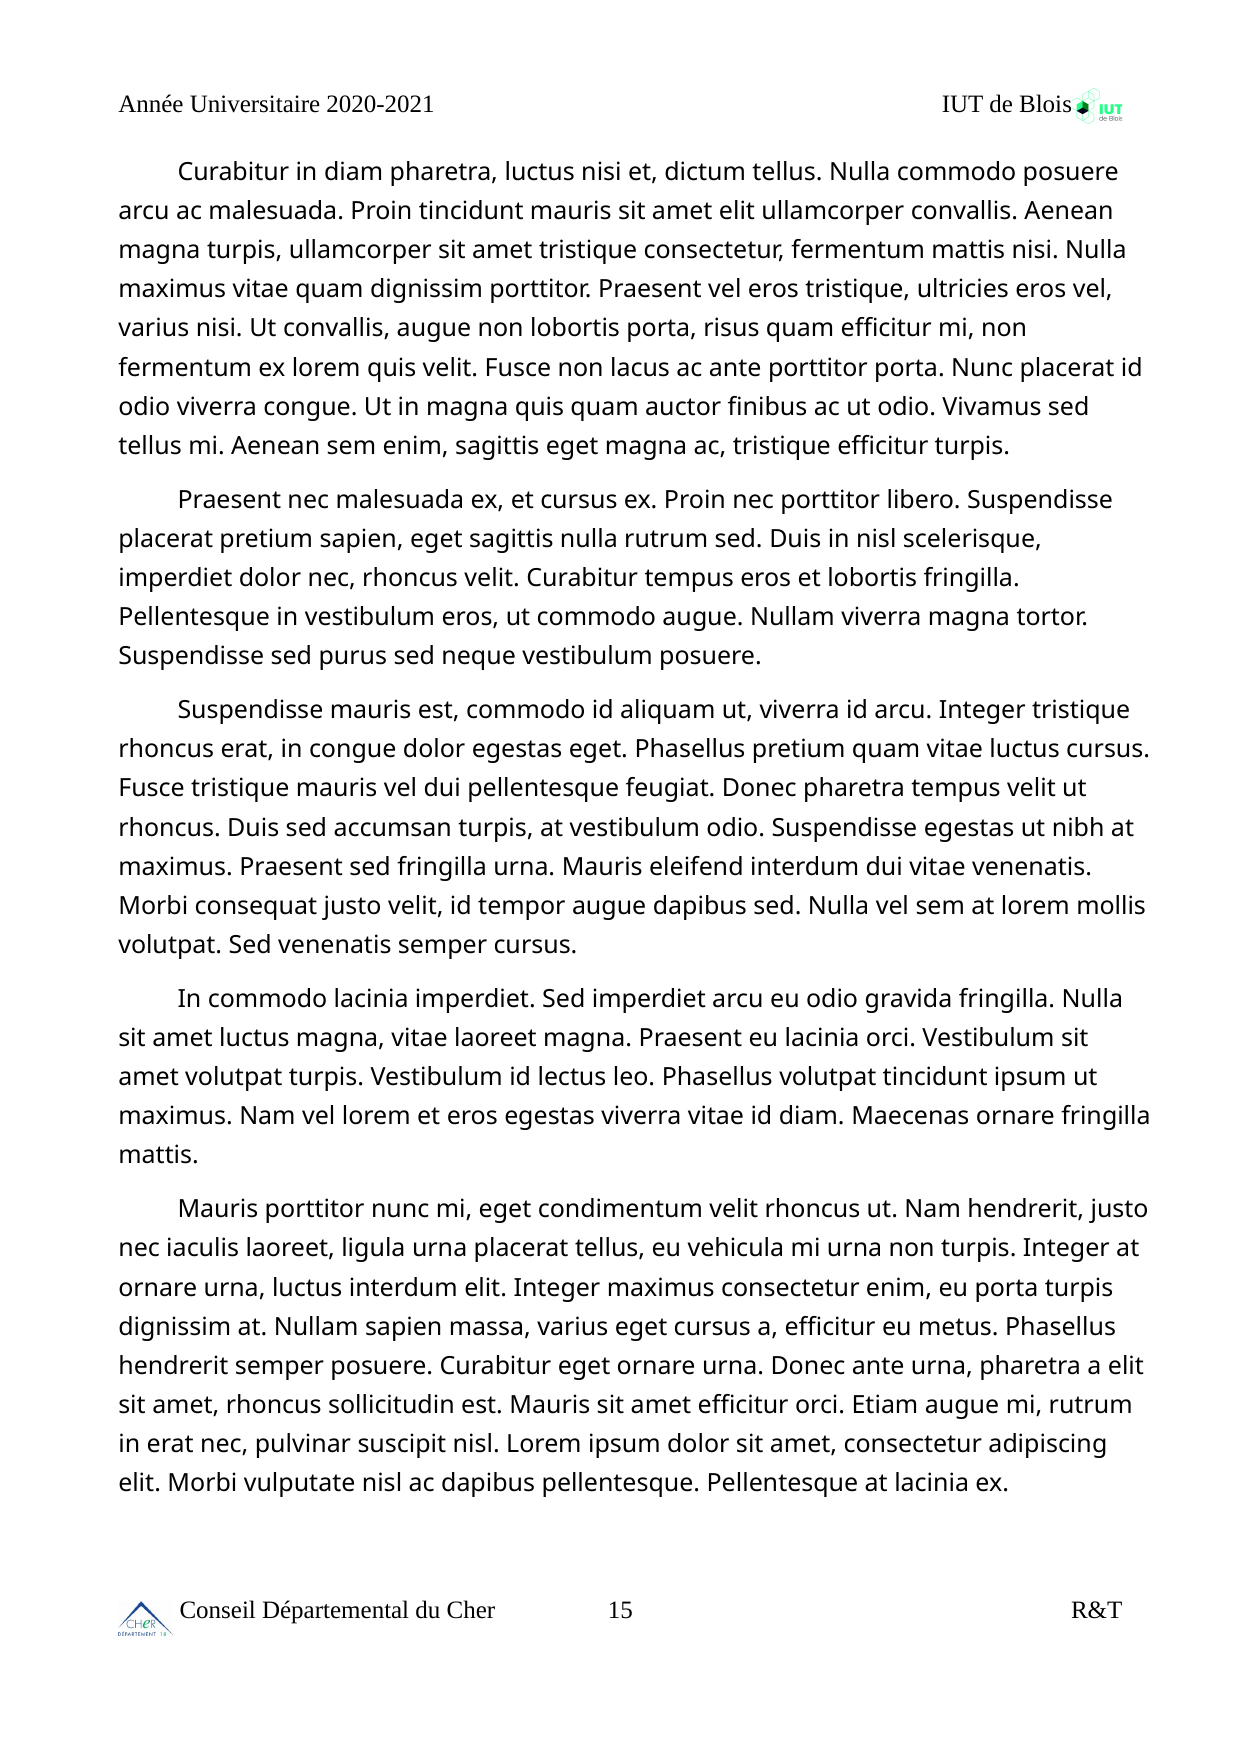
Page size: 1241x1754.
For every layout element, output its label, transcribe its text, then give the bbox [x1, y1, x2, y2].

text Praesent nec malesuada ex, et cursus ex. Proin nec porttitor libero. Suspendisse placerat pretium sapien, eget sagittis nulla rutrum sed. Duis in nisl scelerisque, imperdiet dolor nec, rhoncus velit. Curabitur tempus eros et lobortis fringilla. Pellentesque in vestibulum eros, ut commodo augue. Nullam viverra magna tortor. Suspendisse sed purus sed neque vestibulum posuere. [118, 481, 1152, 672]
text In commodo lacinia imperdiet. Sed imperdiet arcu eu odio gravida fringilla. Nulla sit amet luctus magna, vitae laoreet magna. Praesent eu lacinia orci. Vestibulum sit amet volutpat turpis. Vestibulum id lectus leo. Phasellus volutpat tincidunt ipsum ut maximus. Nam vel lorem et eros egestas viverra vitae id diam. Maecenas ornare fringilla mattis. [118, 981, 1152, 1171]
picture [118, 1601, 174, 1636]
picture [1071, 88, 1123, 124]
text Curabitur in diam pharetra, luctus nisi et, dictum tellus. Nulla commodo posuere arcu ac malesuada. Proin tincidunt mauris sit amet elit ullamcorper convallis. Aenean magna turpis, ullamcorper sit amet tristique consectetur, fermentum mattis nisi. Nulla maximus vitae quam dignissim porttitor. Praesent vel eros tristique, ultricies eros vel, varius nisi. Ut convallis, augue non lobortis porta, risus quam efficitur mi, non fermentum ex lorem quis velit. Fusce non lacus ac ante porttitor porta. Nunc placerat id odio viverra congue. Ut in magna quis quam auctor finibus ac ut odio. Vivamus sed tellus mi. Aenean sem enim, sagittis eget magna ac, tristique efficitur turpis. [118, 153, 1152, 462]
text Mauris porttitor nunc mi, eget condimentum velit rhoncus ut. Nam hendrerit, justo nec iaculis laoreet, ligula urna placerat tellus, eu vehicula mi urna non turpis. Integer at ornare urna, luctus interdum elit. Integer maximus consectetur enim, eu porta turpis dignissim at. Nullam sapien massa, varius eget cursus a, efficitur eu metus. Phasellus hendrerit semper posuere. Curabitur eget ornare urna. Donec ante urna, pharetra a elit sit amet, rhoncus sollicitudin est. Mauris sit amet efficitur orci. Etiam augue mi, rutrum in erat nec, pulvinar suscipit nisl. Lorem ipsum dolor sit amet, consectetur adipiscing elit. Morbi vulputate nisl ac dapibus pellentesque. Pellentesque at lacinia ex. [118, 1191, 1152, 1499]
text Suspendisse mauris est, commodo id aliquam ut, viverra id arcu. Integer tristique rhoncus erat, in congue dolor egestas eget. Phasellus pretium quam vitae luctus cursus. Fusce tristique mauris vel dui pellentesque feugiat. Donec pharetra tempus velit ut rhoncus. Duis sed accumsan turpis, at vestibulum odio. Suspendisse egestas ut nibh at maximus. Praesent sed fringilla urna. Mauris eleifend interdum dui vitae venenatis. Morbi consequat justo velit, id tempor augue dapibus sed. Nulla vel sem at lorem mollis volutpat. Sed venenatis semper cursus. [118, 692, 1152, 961]
